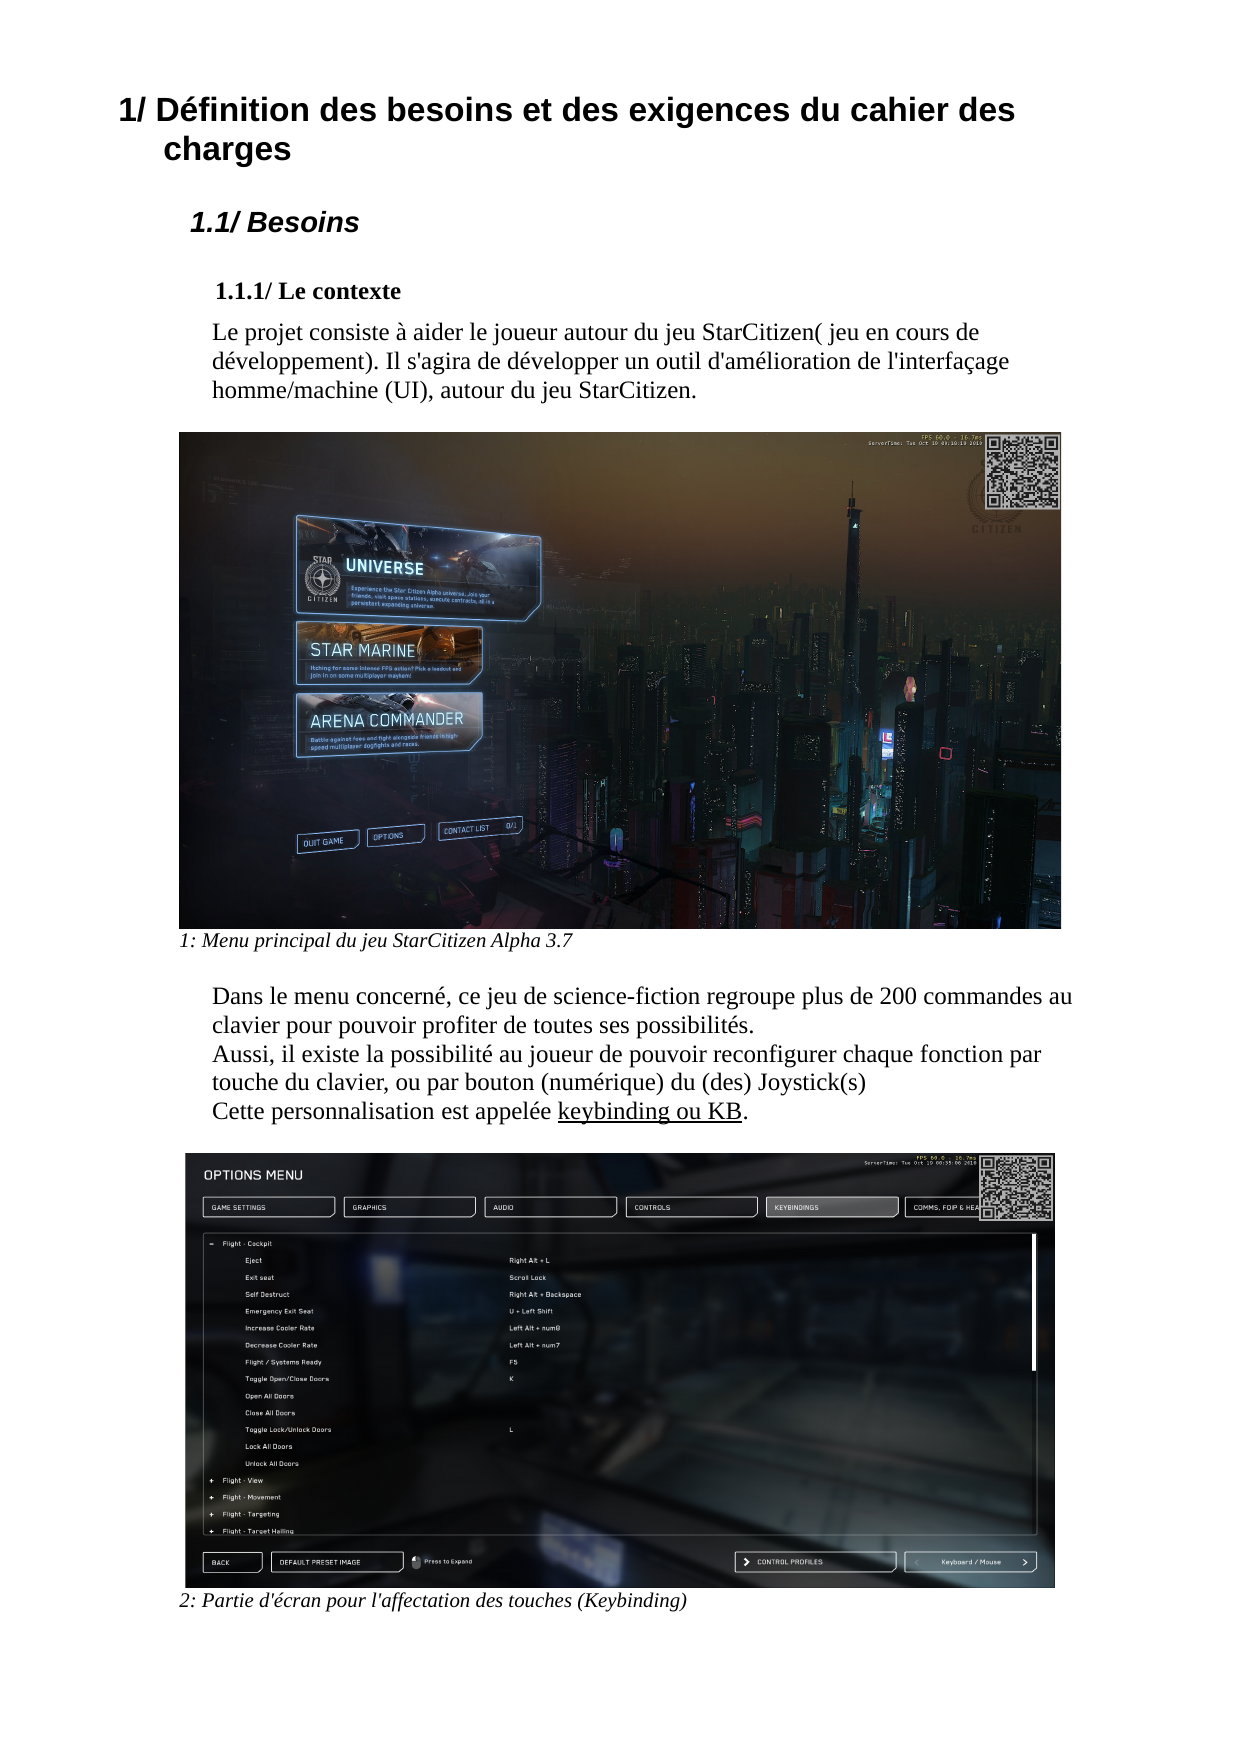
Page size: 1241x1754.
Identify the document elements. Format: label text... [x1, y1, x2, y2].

text Dans le menu concerné, ce jeu de science-fiction regroupe plus de 200 commandes au clavier pour pouvoir profiter de toutes ses possibilités. [212, 981, 1094, 1039]
subtitle 1.1.1/ Le contexte [215, 276, 1122, 305]
subtitle 1.1/ Besoins [190, 205, 1122, 238]
text : Partie d'écran pour l'affectation des touches (Keybinding) [179, 1166, 1061, 1612]
picture [185, 1153, 1055, 1588]
subtitle 1/ Définition des besoins et des exigences du cahier des charges [118, 90, 1122, 167]
text : Menu principal du jeu StarCitizen Alpha 3.7 [179, 929, 1061, 952]
text Cette personnalisation est appelée keybinding ou KB. [212, 1096, 1094, 1125]
picture [179, 432, 1062, 929]
text Aussi, il existe la possibilité au joueur de pouvoir reconfigurer chaque fonction par touche du clavier, ou par bouton (numérique) du (des) Joystick(s) [212, 1039, 1094, 1096]
text Le projet consiste à aider le joueur autour du jeu StarCitizen( jeu en cours de développement). Il s'agira de développer un outil d'amélioration de l'interfaçage homme/machine (UI), autour du jeu StarCitizen. [212, 317, 1094, 403]
